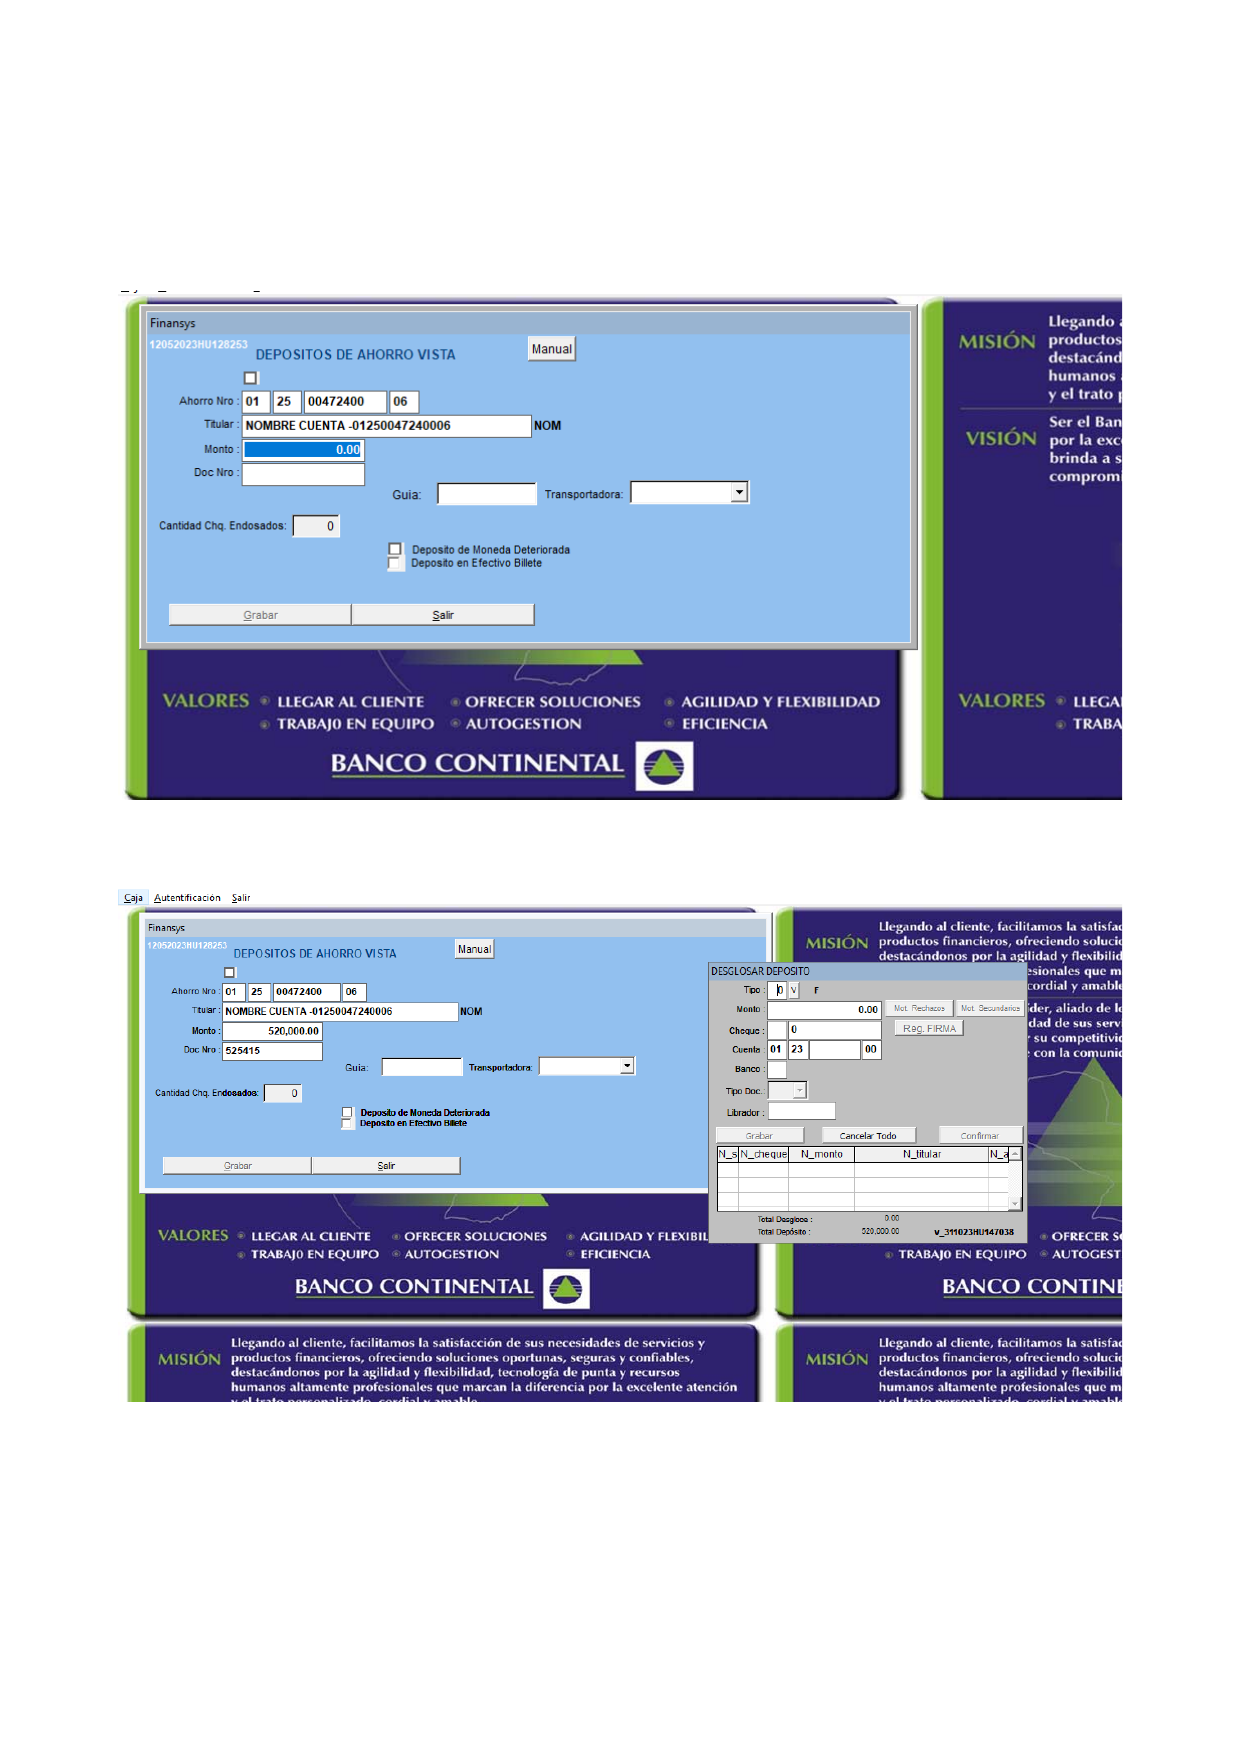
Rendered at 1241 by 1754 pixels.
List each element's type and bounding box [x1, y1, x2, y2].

picture [118, 885, 1123, 1402]
picture [118, 290, 1123, 800]
